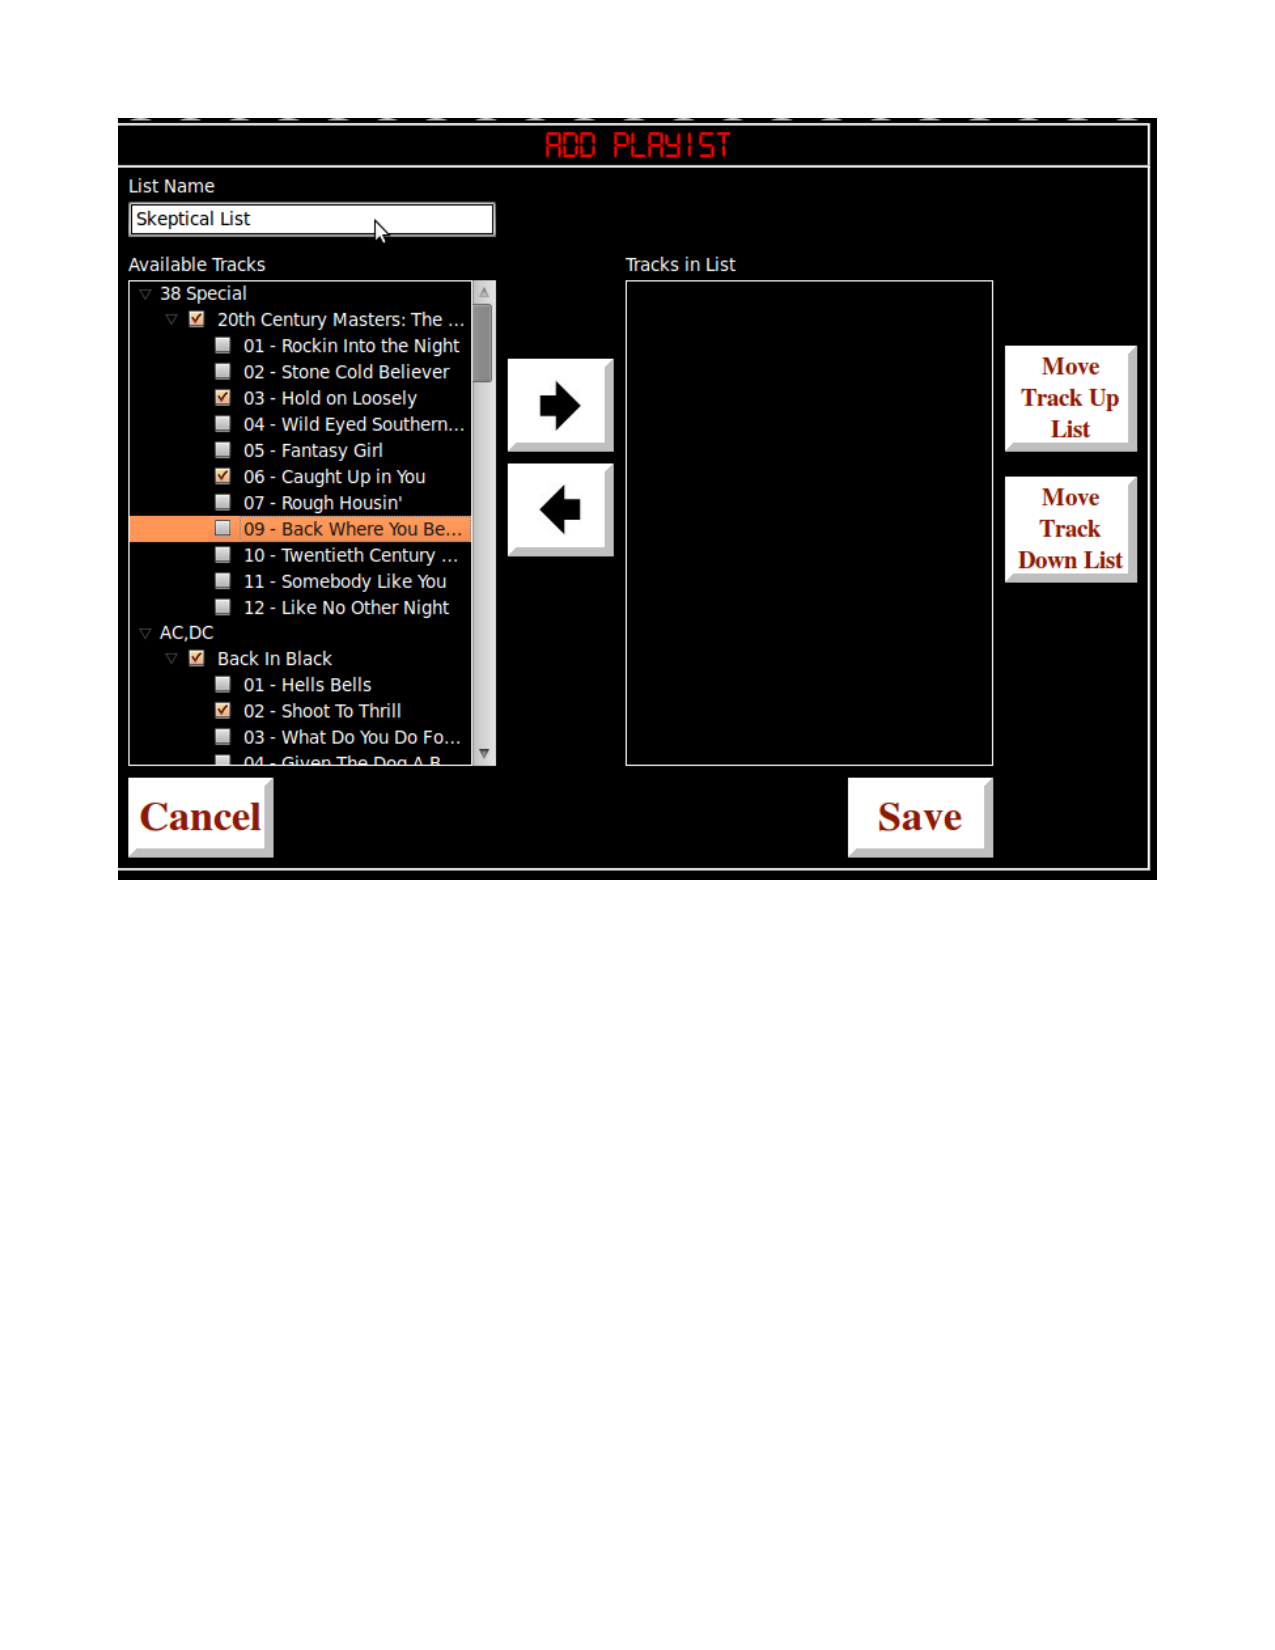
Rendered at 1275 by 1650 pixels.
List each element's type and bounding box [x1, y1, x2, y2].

picture [118, 118, 1157, 880]
